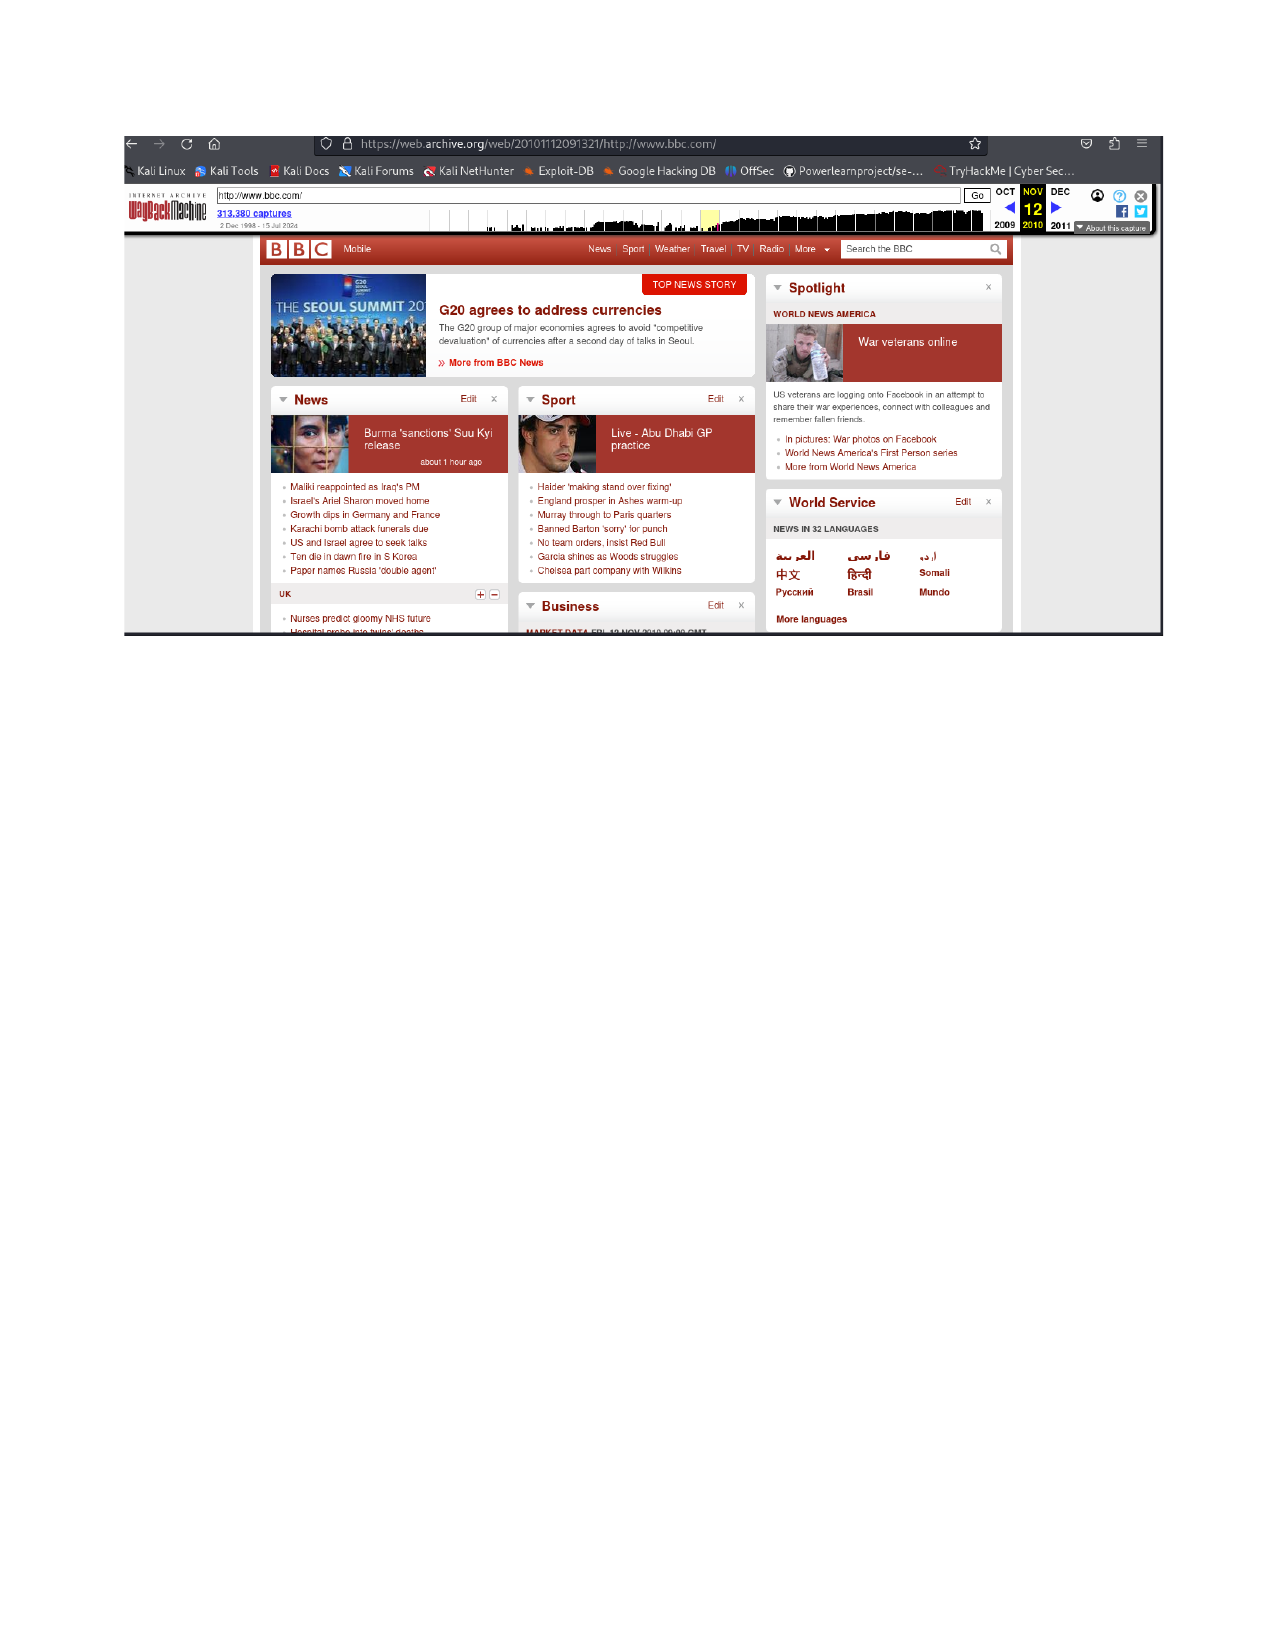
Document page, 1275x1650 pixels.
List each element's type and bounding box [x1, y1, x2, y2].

picture [124, 136, 1164, 636]
